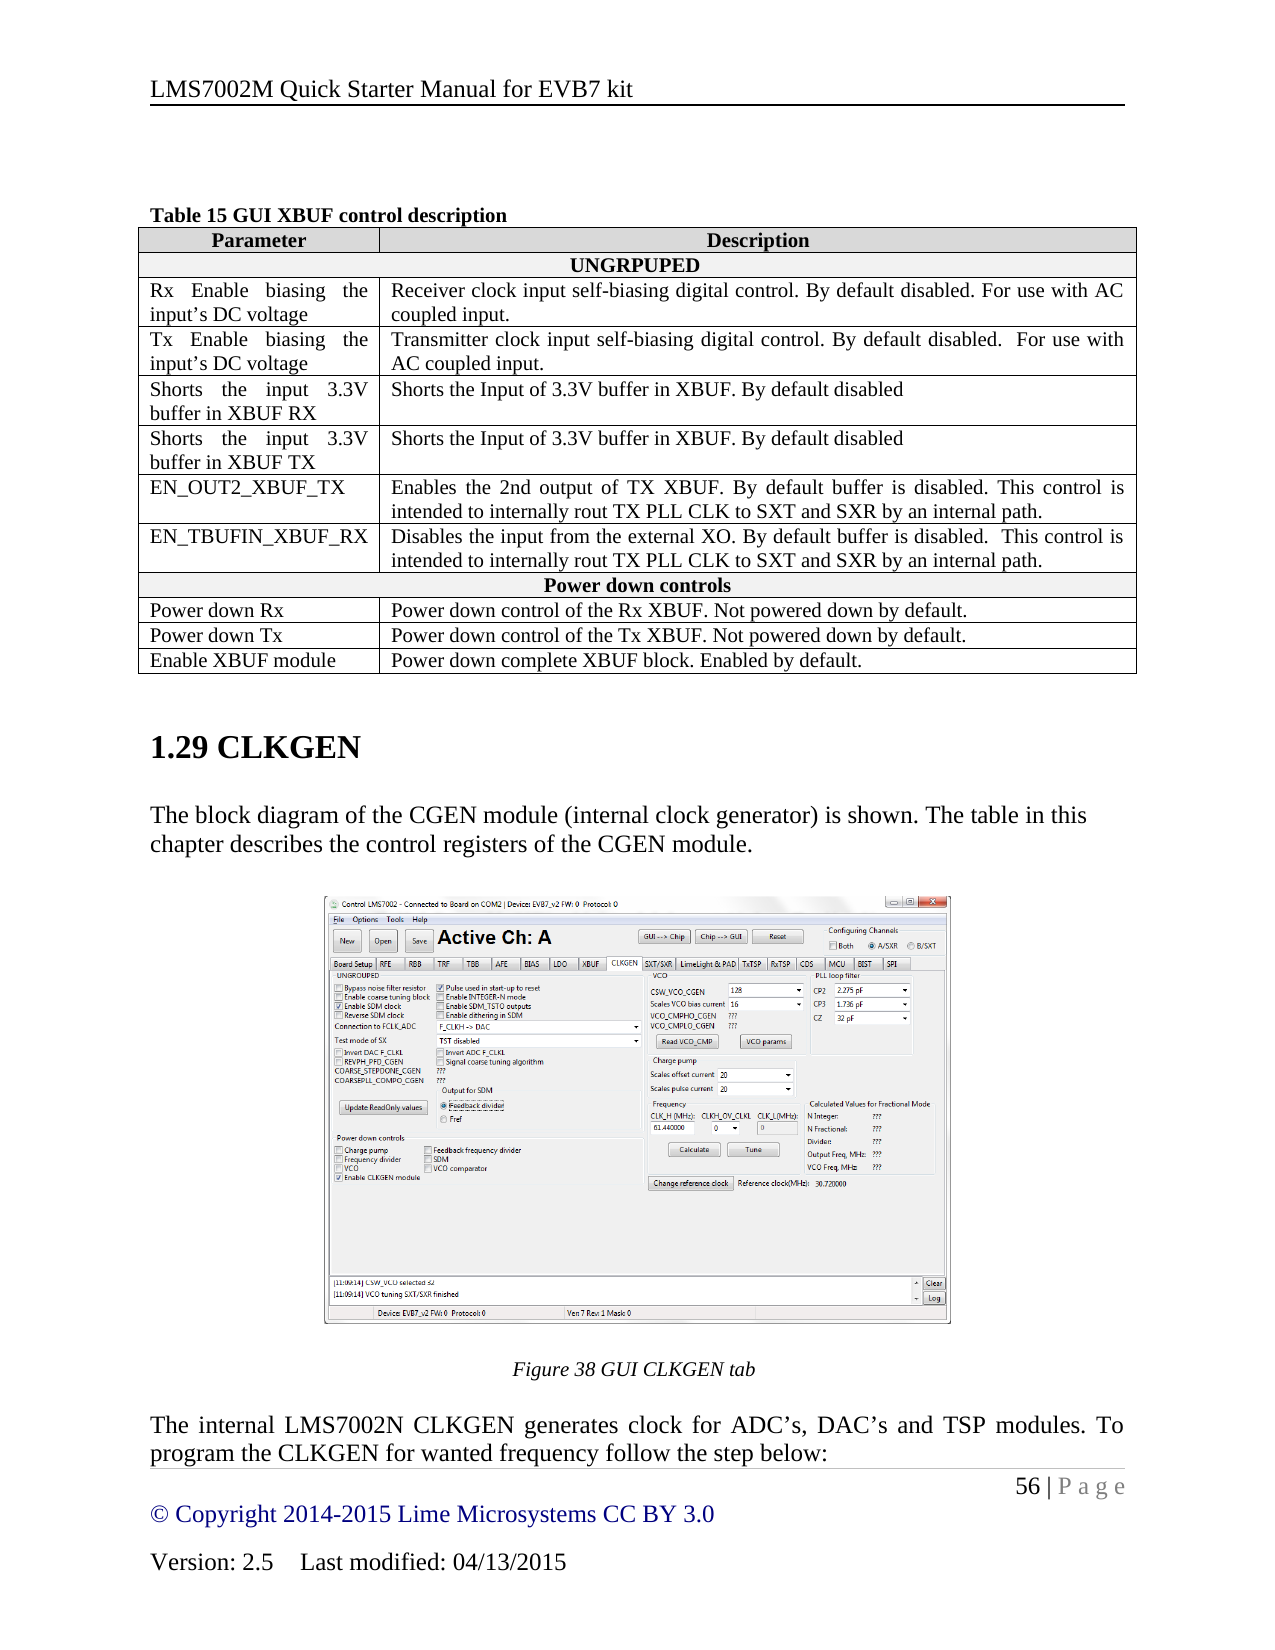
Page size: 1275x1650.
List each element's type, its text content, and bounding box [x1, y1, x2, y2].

table_cell Shorts the Input of 3.3V buffer in XBUF. By default disabled [380, 376, 1136, 424]
table_cell Shorts the Input of 3.3V buffer in XBUF. By default disabled [380, 426, 1136, 474]
table_cell Enable XBUF module [139, 649, 379, 672]
text Table 15 GUI XBUF control description [150, 203, 1125, 227]
table_header Description [380, 228, 1136, 252]
subtitle CLKGEN [150, 727, 1125, 766]
table_cell Power down control of the Tx XBUF. Not powered down by default. [380, 623, 1136, 647]
table_header Parameter [139, 228, 379, 252]
table_cell Enables the 2nd output of TX XBUF. By default buffer is disabled. This control is intended to internally rout TX PLL CLK to SXT and SXR by an internal path. [380, 475, 1136, 523]
text Figure 38 GUI CLKGEN tab [150, 1357, 1125, 1381]
table_cell Power down Rx [139, 598, 379, 622]
table_cell EN_TBUFIN_XBUF_RX [139, 524, 379, 572]
table_cell UNGRPUPED [139, 253, 1136, 277]
table_cell Power down controls [139, 573, 1136, 597]
text The block diagram of the CGEN module (internal clock generator) is shown. The table in this chapter describes the control registers of the CGEN module. [150, 801, 1125, 858]
table_cell Power down complete XBUF block. Enabled by default. [380, 649, 1136, 672]
table_cell Power down Tx [139, 623, 379, 647]
table_cell Shorts the input 3.3V buffer in XBUF TX [139, 426, 379, 474]
text The internal LMS7002N CLKGEN generates clock for ADC’s, DAC’s and TSP modules. To program the CLKGEN for wanted frequency follow the step below: [150, 1410, 1125, 1467]
table_cell EN_OUT2_XBUF_TX [139, 475, 379, 523]
table_cell Disables the input from the external XO. By default buffer is disabled. This control is intended to internally rout TX PLL CLK to SXT and SXR by an internal path. [380, 524, 1136, 572]
table_cell Shorts the input 3.3V buffer in XBUF RX [139, 376, 379, 424]
table_cell Tx Enable biasing the input’s DC voltage [139, 327, 379, 375]
table_cell Transmitter clock input self-biasing digital control. By default disabled. For use with AC coupled input. [380, 327, 1136, 375]
table_cell Power down control of the Rx XBUF. Not powered down by default. [380, 598, 1136, 622]
table_cell Rx Enable biasing the input’s DC voltage [139, 278, 379, 326]
picture [324, 896, 951, 1324]
table_cell Receiver clock input self-biasing digital control. By default disabled. For use with AC coupled input. [380, 278, 1136, 326]
